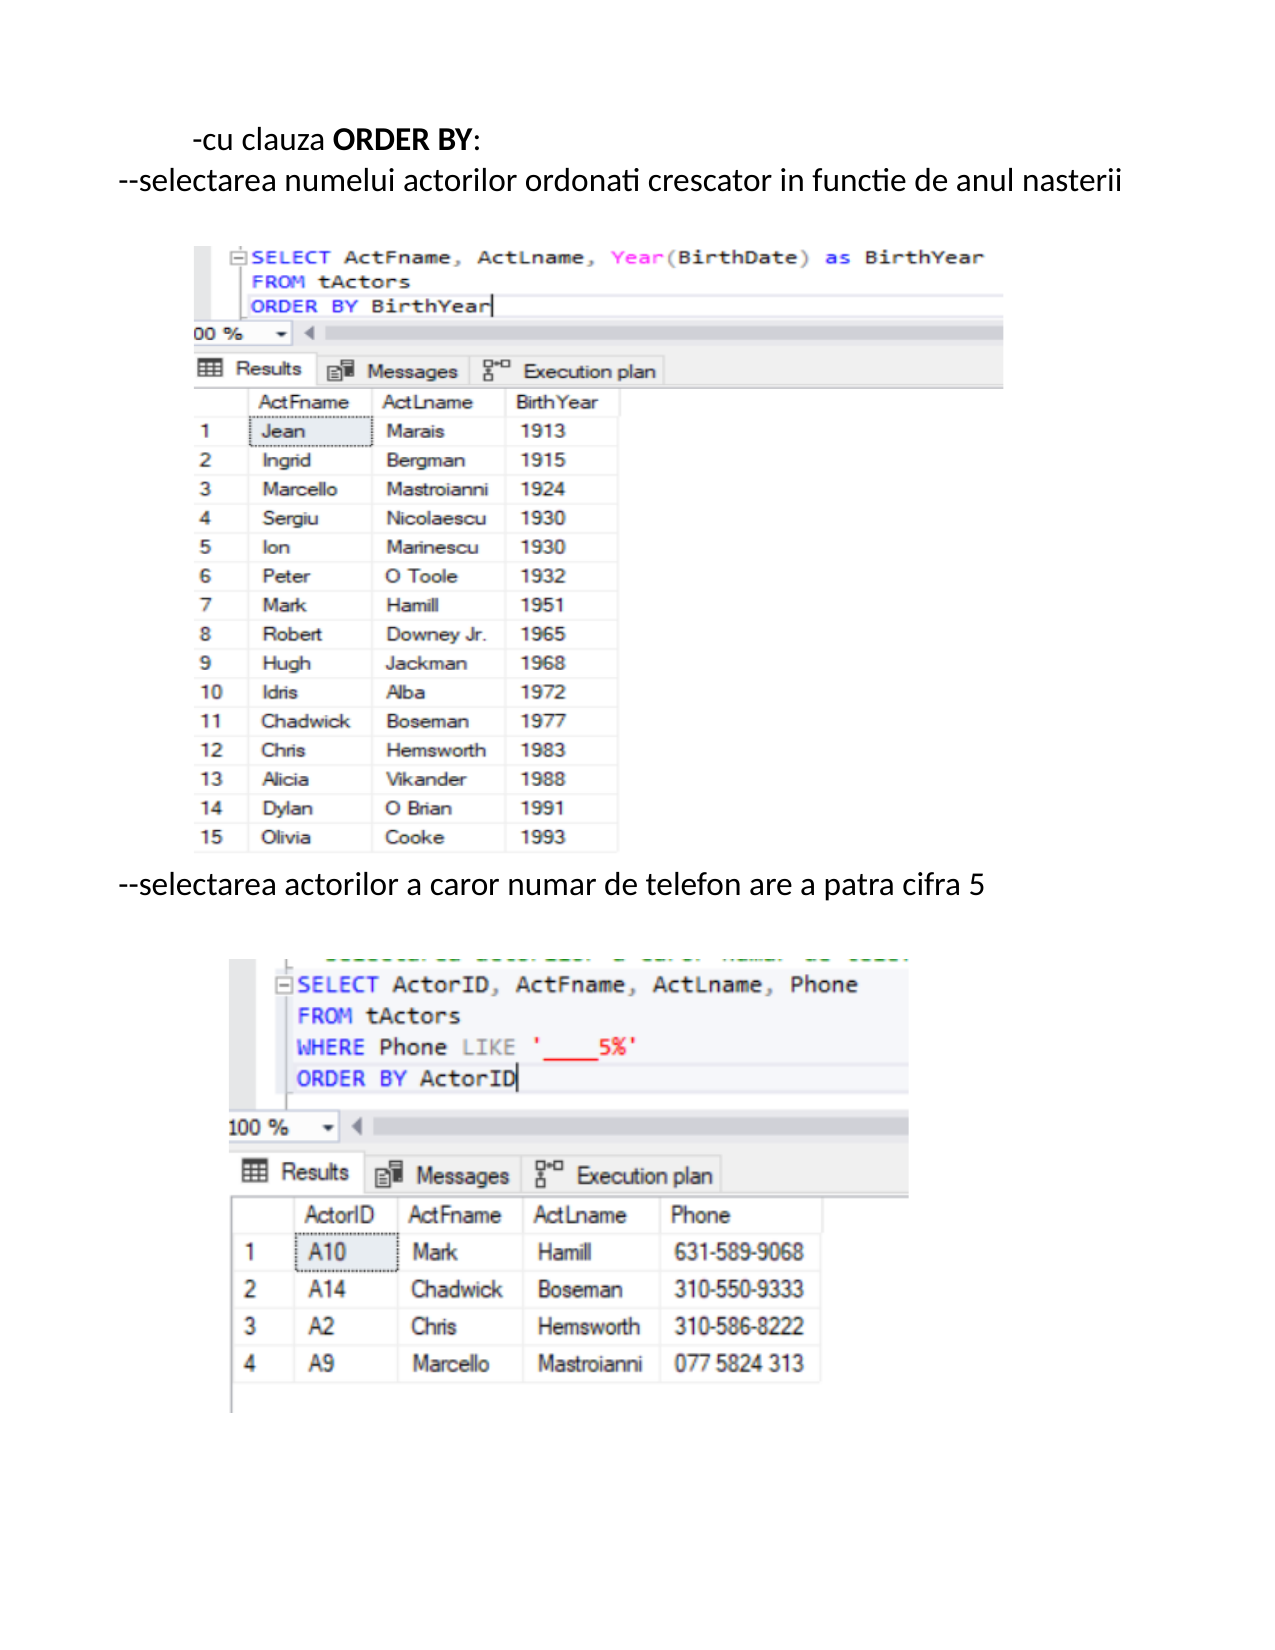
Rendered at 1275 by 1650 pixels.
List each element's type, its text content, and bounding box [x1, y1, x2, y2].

text --selectarea numelui actorilor ordonati crescator in functie de anul nasterii [118, 159, 1157, 199]
text --selectarea actorilor a caror numar de telefon are a patra cifra 5 [118, 240, 1157, 903]
picture [228, 959, 909, 1413]
text -cu clauza ORDER BY: [118, 118, 1157, 159]
picture [193, 246, 1004, 863]
